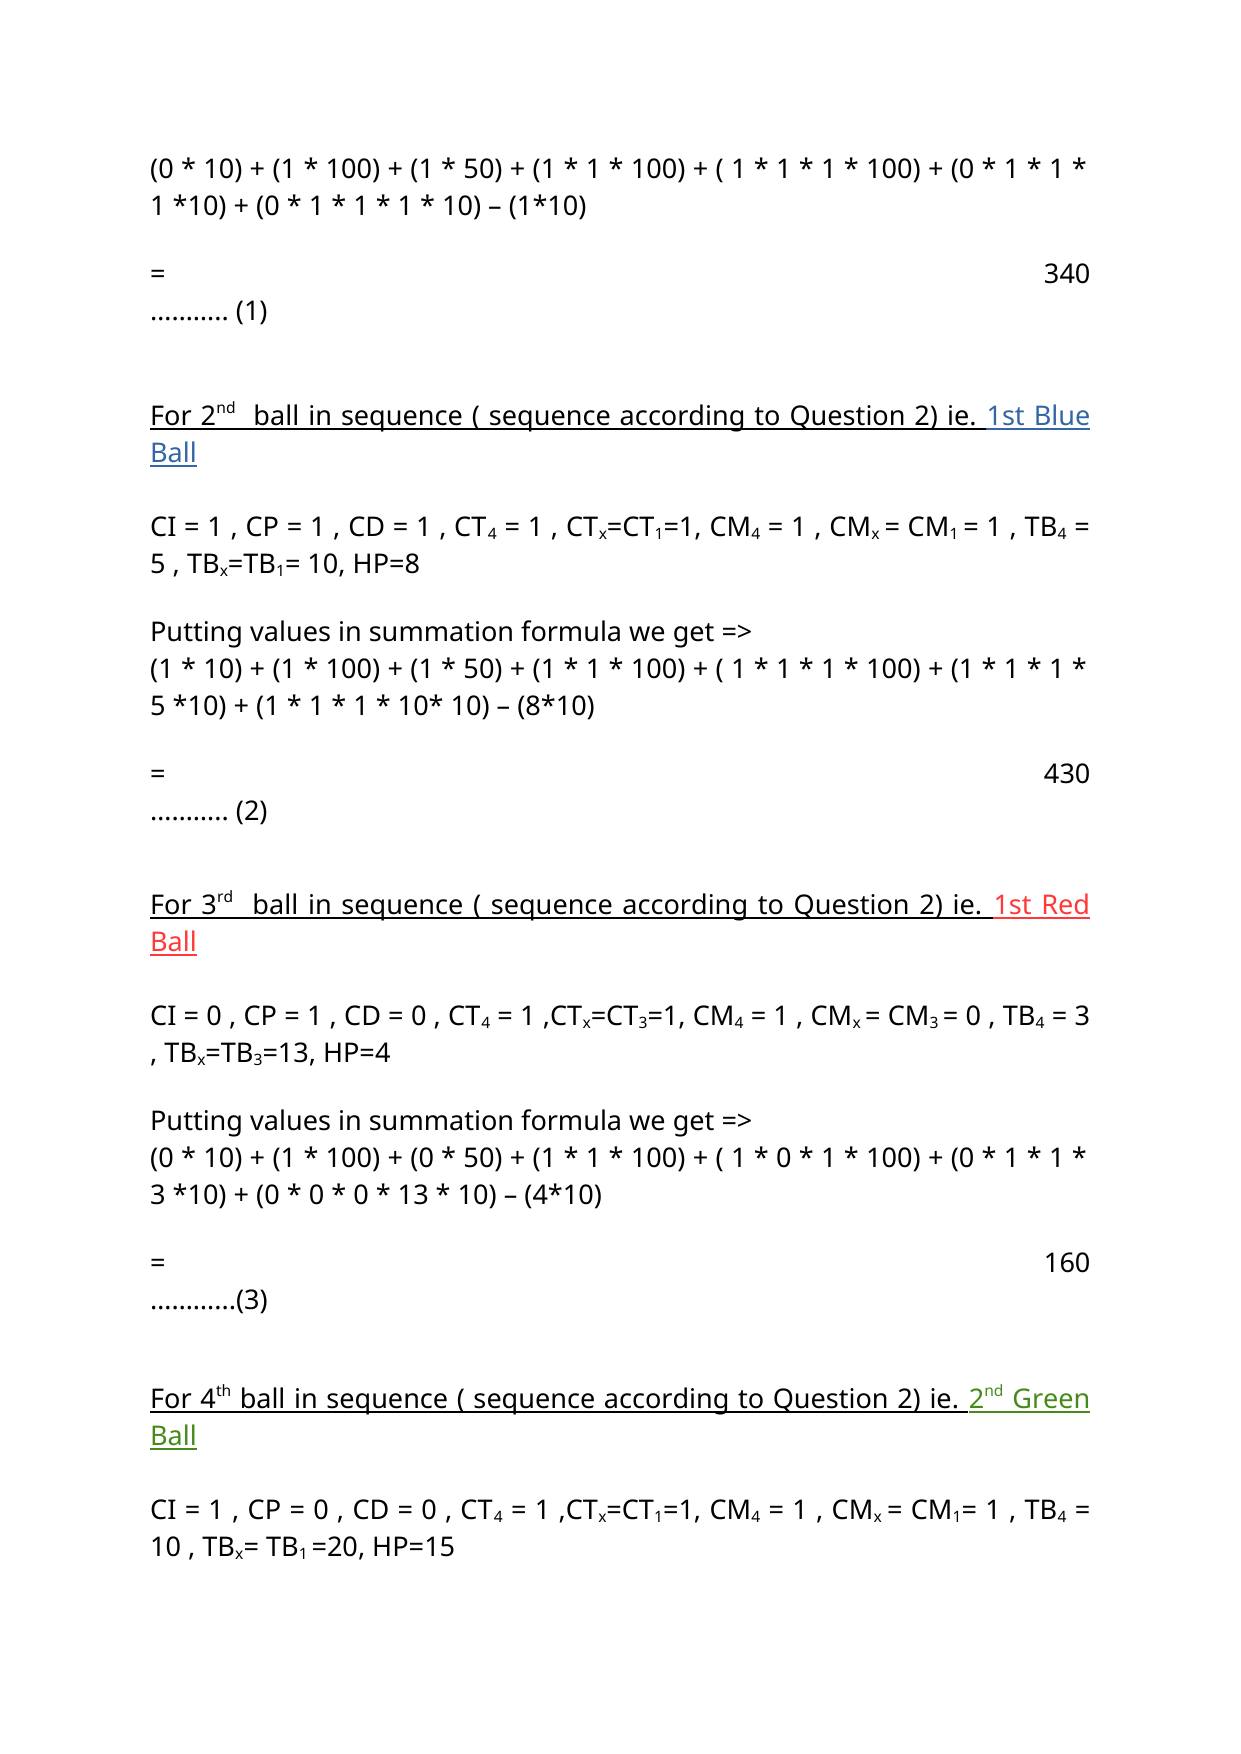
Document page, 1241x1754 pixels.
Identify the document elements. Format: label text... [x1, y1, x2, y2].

text = 160 ………...(3) [150, 1243, 1090, 1317]
text (0 * 10) + (1 * 100) + (0 * 50) + (1 * 1 * 100) + ( 1 * 0 * 1 * 100) + (0 * 1 * 1 * 3 *10) + (0 * 0 * 0 * 13 * 10) – (4*10) [150, 1138, 1090, 1212]
text = 340 ……….. (1) [150, 255, 1090, 329]
text For 3rd ball in sequence ( sequence according to Question 2) ie. 1st Red [150, 886, 1090, 917]
text For 2nd ball in sequence ( sequence according to Question 2) ie. 1st Blue [150, 397, 1090, 428]
text CI = 1 , CP = 1 , CD = 1 , CT4 = 1 , CTx=CT1=1, CM4 = 1 , CMx = CM1 = 1 , TB4 = 5 , TBx=TB1= 10, HP=8 [150, 507, 1090, 581]
text Ball [150, 430, 1090, 471]
text (0 * 10) + (1 * 100) + (1 * 50) + (1 * 1 * 100) + ( 1 * 1 * 1 * 100) + (0 * 1 * 1 * 1 *10) + (0 * 1 * 1 * 1 * 10) – (1*10) [150, 150, 1090, 224]
text CI = 1 , CP = 0 , CD = 0 , CT4 = 1 ,CTx=CT1=1, CM4 = 1 , CMx = CM1= 1 , TB4 = 10 , TBx= TB1 =20, HP=15 [150, 1490, 1090, 1564]
text CI = 0 , CP = 1 , CD = 0 , CT4 = 1 ,CTx=CT3=1, CM4 = 1 , CMx = CM3 = 0 , TB4 = 3 , TBx=TB3=13, HP=4 [150, 996, 1090, 1070]
text (1 * 10) + (1 * 100) + (1 * 50) + (1 * 1 * 100) + ( 1 * 1 * 1 * 100) + (1 * 1 * 1 * 5 *10) + (1 * 1 * 1 * 10* 10) – (8*10) [150, 649, 1090, 723]
text Putting values in summation formula we get => [150, 612, 1090, 649]
text Ball [150, 919, 1090, 959]
text For 4th ball in sequence ( sequence according to Question 2) ie. 2nd Green [150, 1379, 1090, 1411]
text Ball [150, 1412, 1090, 1453]
text = 430 ……….. (2) [150, 754, 1090, 828]
text Putting values in summation formula we get => [150, 1101, 1090, 1138]
